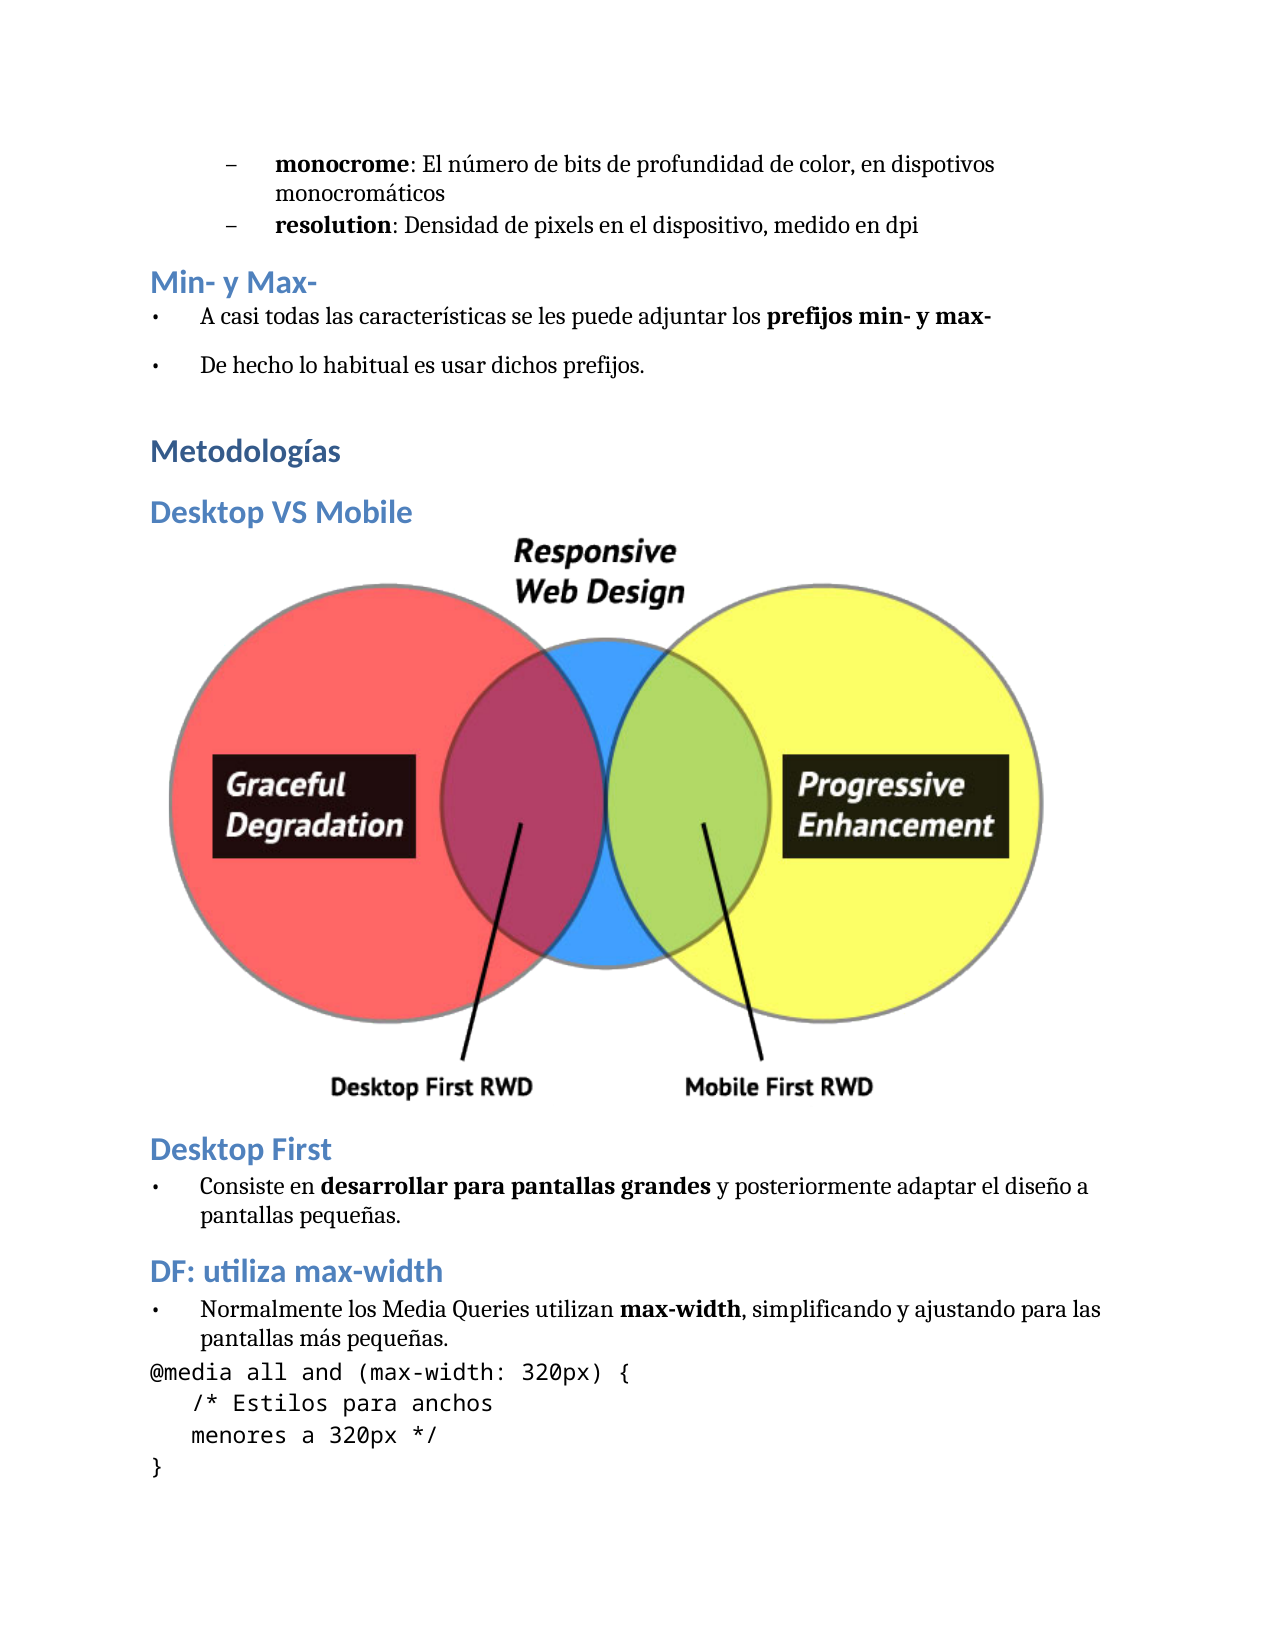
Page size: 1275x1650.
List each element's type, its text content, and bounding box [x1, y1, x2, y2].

subtitle Min- y Max- [150, 261, 1125, 302]
list monocrome: El número de bits de profundidad de color, en dispotivos monocromáticos [225, 150, 1125, 207]
list A casi todas las características se les puede adjuntar los prefijos min- y max- [150, 302, 1125, 330]
picture [168, 536, 1044, 1107]
text @media all and (max-width: 320px) { /* Estilos para anchos menores a 320px */ } [150, 1356, 1125, 1481]
list resolution: Densidad de pixels en el dispositivo, medido en dpi [225, 211, 1125, 240]
subtitle Metodologías [150, 430, 1125, 471]
subtitle Desktop VS Mobile [150, 491, 1125, 532]
list Consiste en desarrollar para pantallas grandes y posteriormente adaptar el diseño a pantallas pequeñas. [150, 1172, 1125, 1229]
list Normalmente los Media Queries utilizan max-width, simplificando y ajustando para las pantallas más pequeñas. [150, 1295, 1125, 1352]
subtitle DF: utiliza max-width [150, 1250, 1125, 1291]
subtitle Desktop First [150, 1128, 1125, 1168]
list De hecho lo habitual es usar dichos prefijos. [150, 351, 1125, 380]
